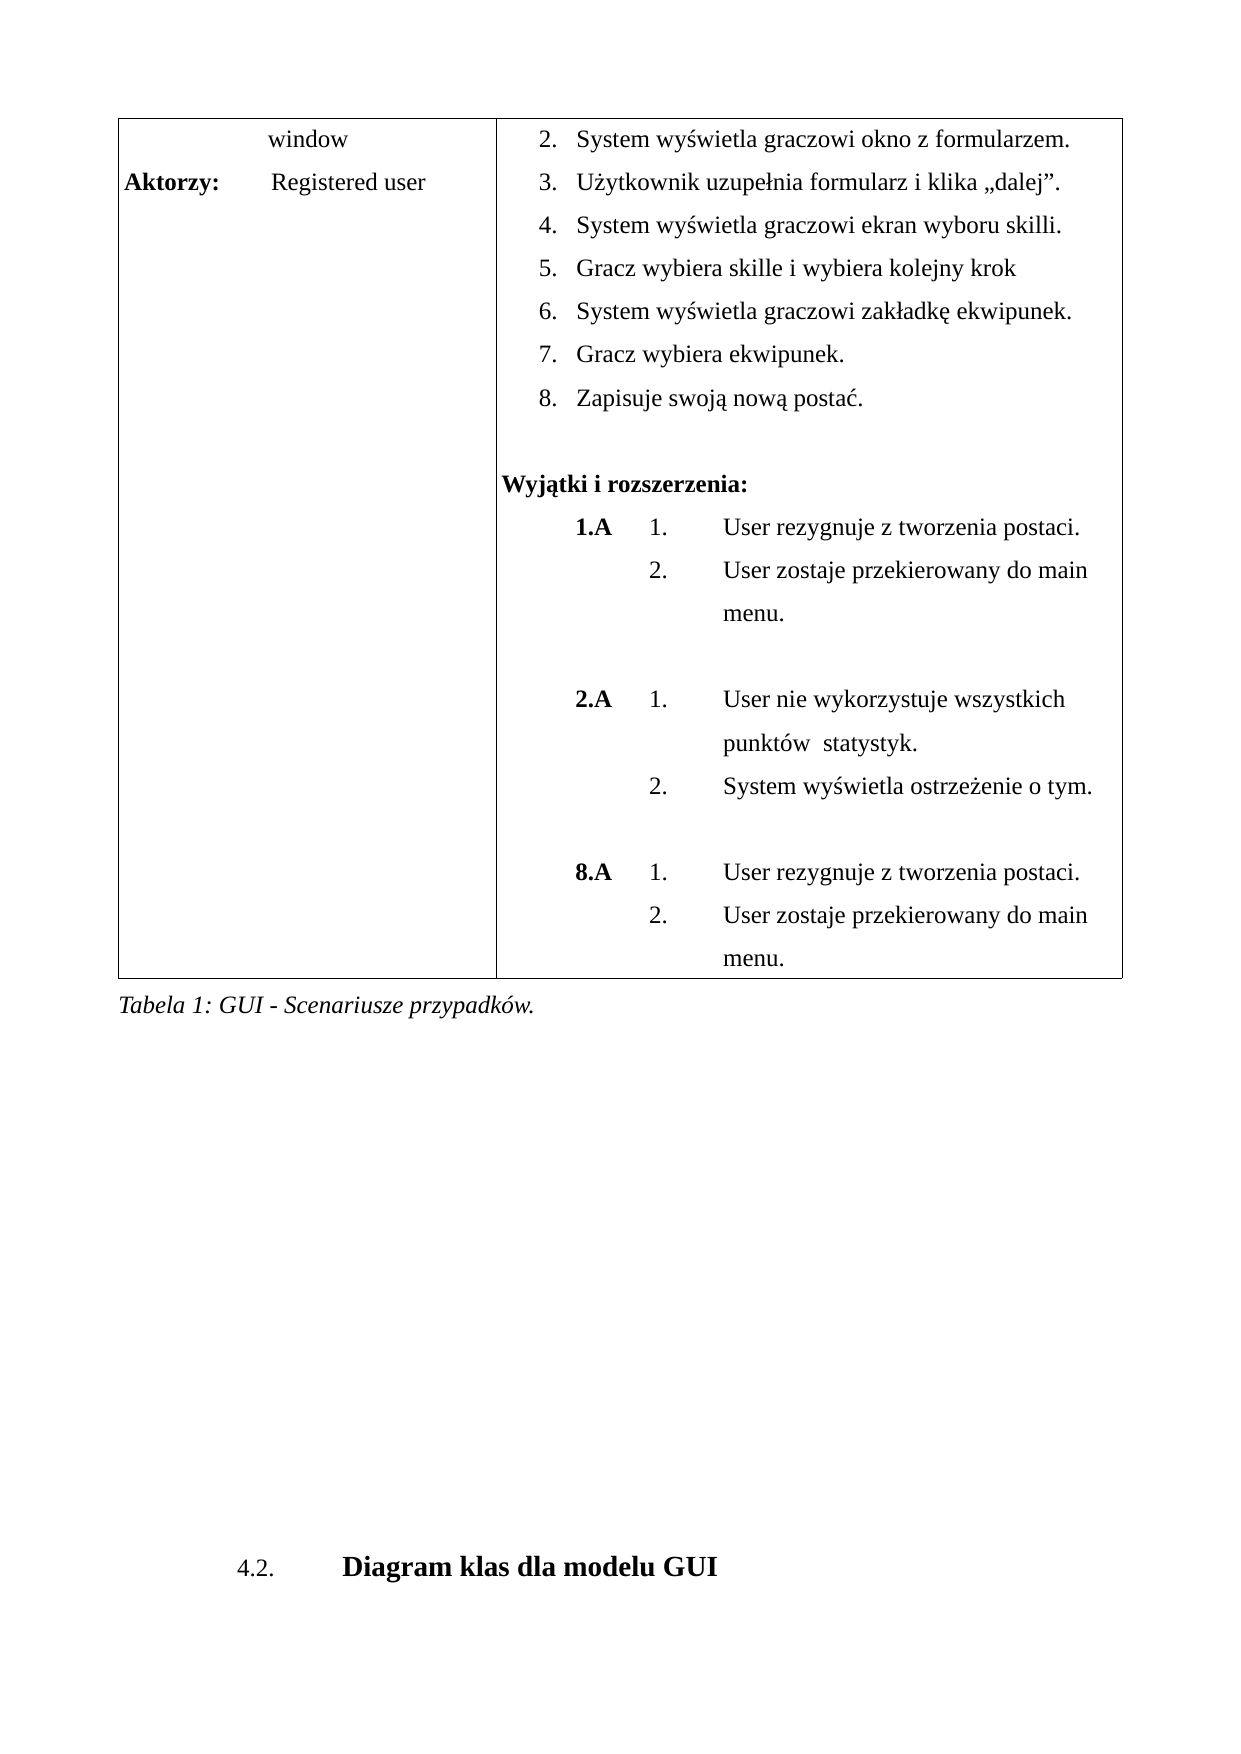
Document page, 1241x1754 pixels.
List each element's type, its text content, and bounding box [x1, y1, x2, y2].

list Diagram klas dla modelu GUI [231, 1549, 1122, 1583]
table_cell Scenariusz główny: User otwiera menu kreatora postaci. System wyświetla graczowi okno z formularzem. Użytkownik uzupełnia formularz i klika „dalej”. System wyświetla graczowi ekran wyboru skilli. Gracz wybiera skille i wybiera kolejny krok System wyświetla graczowi zakładkę ekwipunek. Gracz wybiera ekwipunek. Zapisuje swoją nową postać. Wyjątki i rozszerzenia: 1.A 1. User rezygnuje z tworzenia postaci. 2. User zostaje przekierowany do main menu. 2.A 1. User nie wykorzystuje wszystkich punktów statystyk. 2. System wyświetla ostrzeżenie o tym. 8.A 1. User rezygnuje z tworzenia postaci. 2. User zostaje przekierowany do main menu. [497, 119, 1122, 978]
table_cell window Aktorzy: Registered user [119, 119, 496, 978]
text Tabela 1: GUI - Scenariusze przypadków. [118, 990, 1122, 1019]
